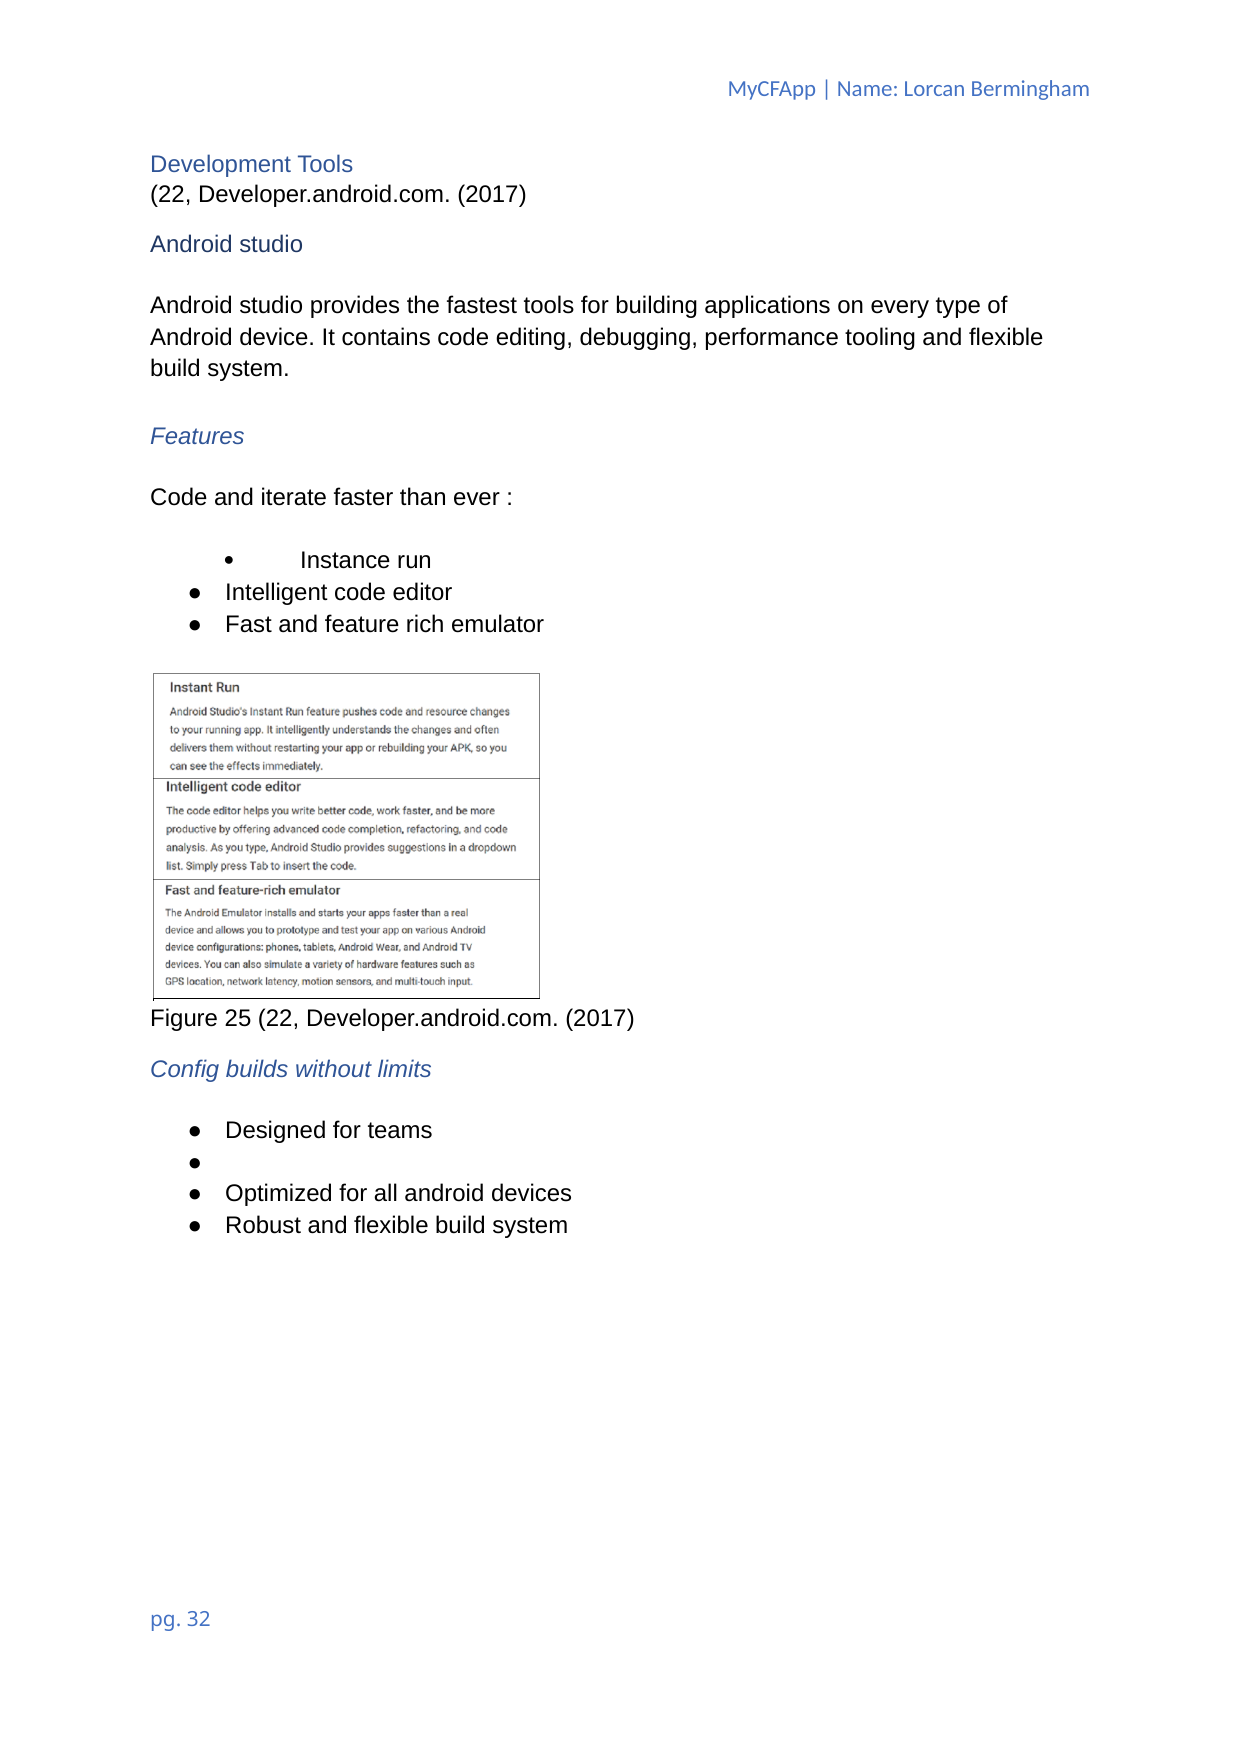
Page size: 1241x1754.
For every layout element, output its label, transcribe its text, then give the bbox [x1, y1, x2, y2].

text Figure 25 (22, Developer.android.com. (2017) [150, 1004, 1090, 1032]
subtitle Config builds without limits [150, 1054, 1090, 1082]
list Optimized for all android devices [187, 1179, 1090, 1207]
subtitle Development Tools [150, 150, 1090, 178]
list Designed for teams [187, 1116, 1090, 1143]
text (22, Developer.android.com. (2017) [150, 179, 1090, 207]
list Fast and feature rich emulator [187, 609, 1090, 637]
text Code and iterate faster than ever : [150, 483, 1090, 511]
text Android studio provides the fastest tools for building applications on every type of Android device. It contains code editing, debugging, performance tooling and flexible build system. [150, 291, 1090, 382]
subtitle Android studio [150, 230, 1090, 257]
list Robust and flexible build system [187, 1211, 1090, 1238]
subtitle Features [150, 422, 1090, 449]
list Instance run [225, 546, 1090, 574]
list Intelligent code editor [187, 578, 1090, 606]
